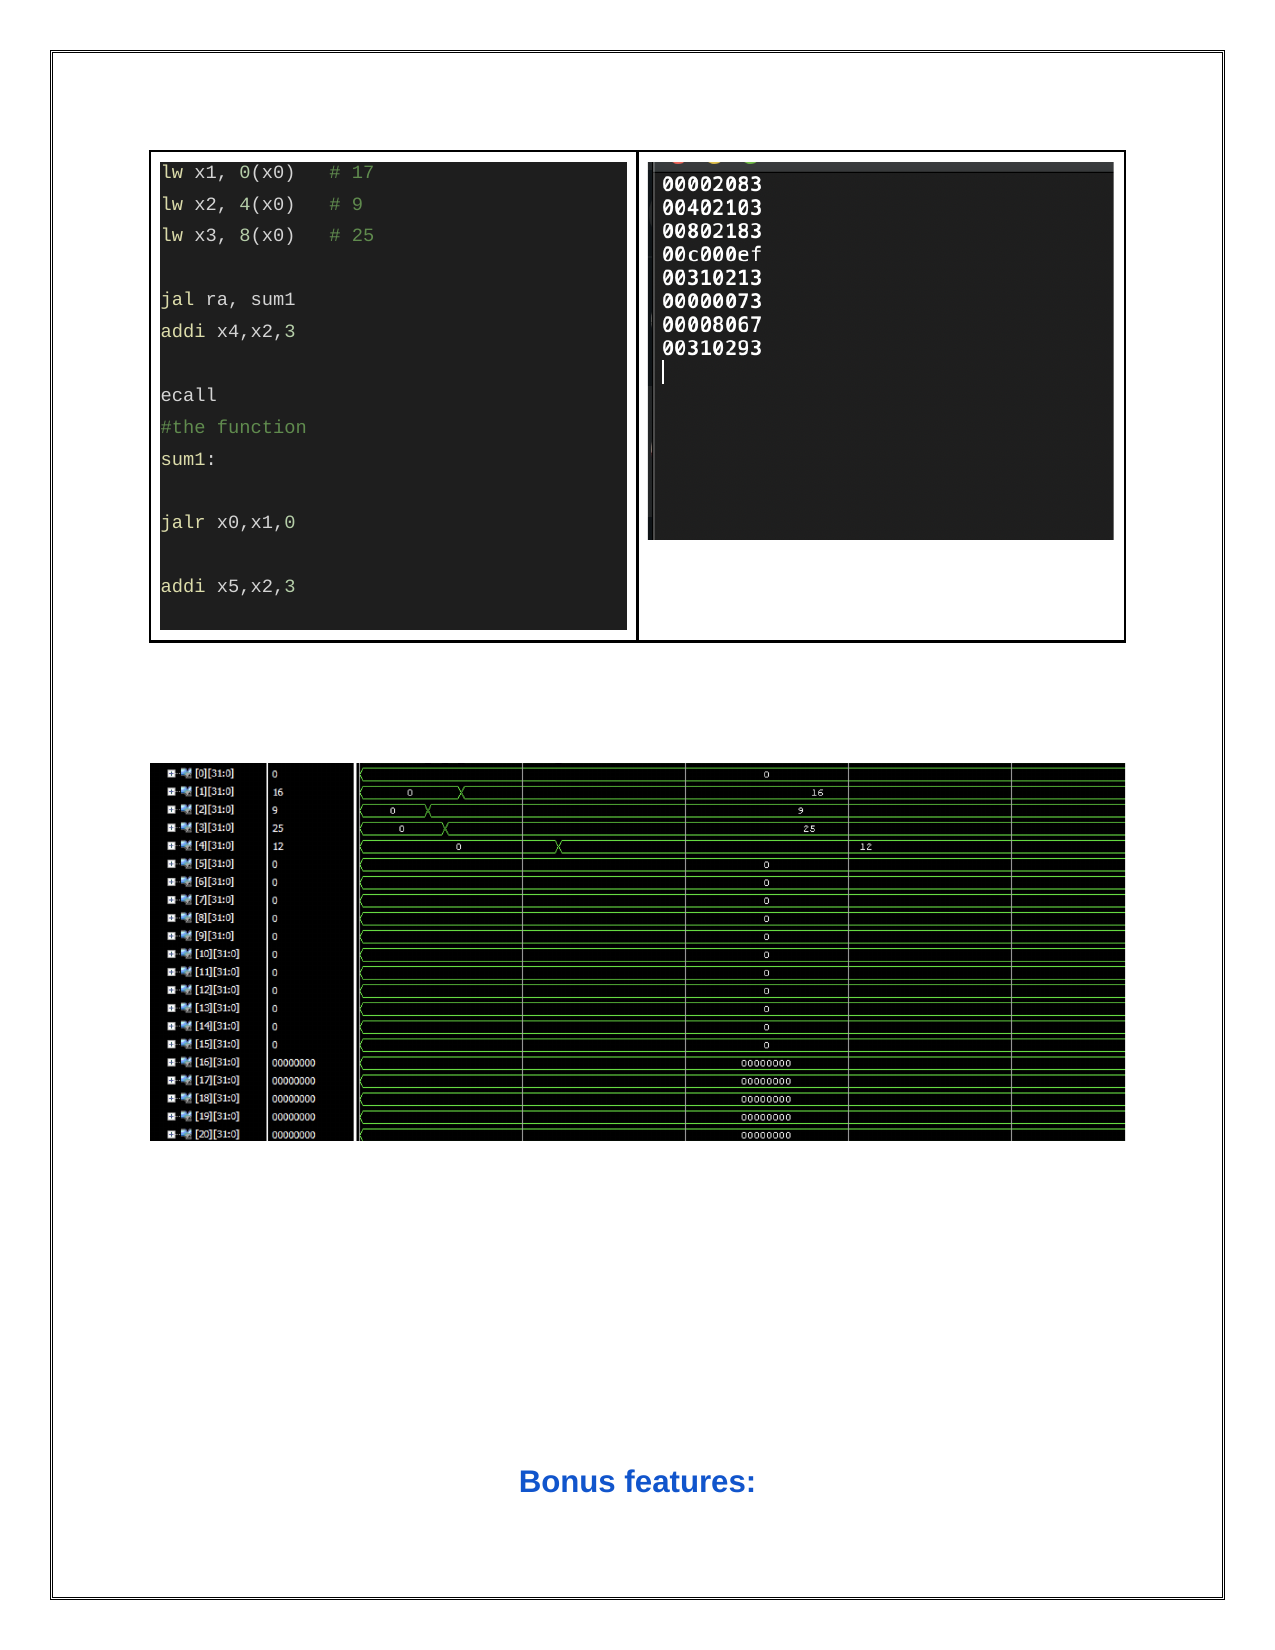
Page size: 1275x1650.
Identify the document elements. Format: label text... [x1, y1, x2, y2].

picture [150, 763, 1125, 1141]
table_header lw x1, 0(x0) # 17 lw x2, 4(x0) # 9 lw x3, 8(x0) # 25 jal ra, sum1 addi x4,x2,3 ecall #the function sum1: jalr x0,x1,0 addi x5,x2,3 [151, 152, 636, 640]
picture [647, 162, 1114, 540]
text Bonus features: [150, 1463, 1125, 1499]
table_header [639, 152, 1124, 640]
